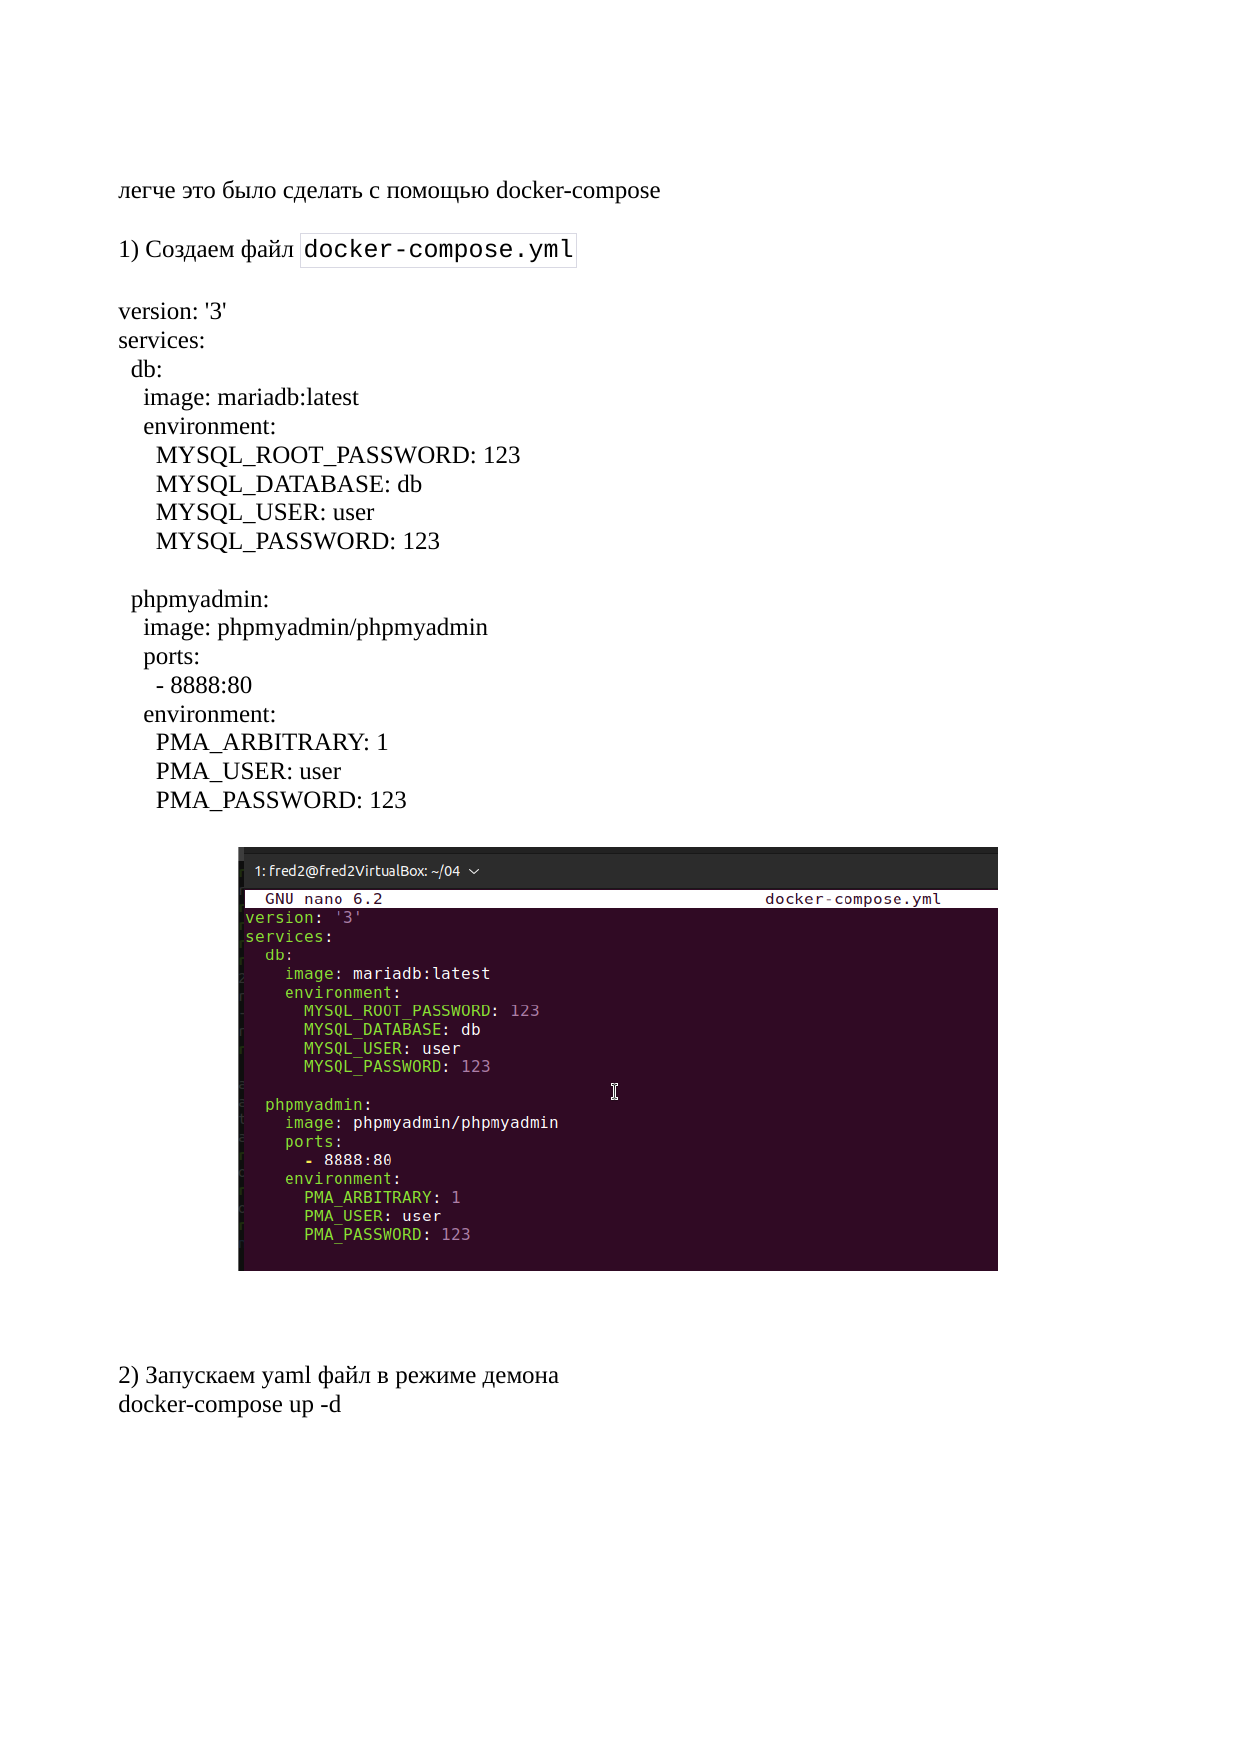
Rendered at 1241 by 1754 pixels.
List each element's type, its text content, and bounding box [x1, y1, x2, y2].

text MYSQL_ROOT_PASSWORD: 123 [118, 440, 1122, 469]
text image: mariadb:latest [118, 382, 1122, 411]
text легче это было сделать с помощью docker-compose [118, 176, 1122, 204]
text PMA_PASSWORD: 123 [118, 785, 1122, 814]
text version: '3' [118, 296, 1122, 325]
text PMA_ARBITRARY: 1 [118, 727, 1122, 756]
text 1) Создаем файл [118, 233, 300, 267]
text PMA_USER: user [118, 756, 1122, 785]
text MYSQL_DATABASE: db [118, 469, 1122, 497]
text docker-compose.yml [301, 234, 576, 267]
text ports: [118, 641, 1122, 670]
text environment: [118, 411, 1122, 440]
picture [238, 847, 998, 1271]
text MYSQL_PASSWORD: 123 [118, 526, 1122, 555]
text docker-compose up -d [118, 1389, 1122, 1417]
text phpmyadmin: [118, 584, 1122, 612]
text db: [118, 354, 1122, 382]
text image: phpmyadmin/phpmyadmin [118, 612, 1122, 641]
text 2) Запускаем yaml файл в режиме демона [118, 1360, 1122, 1389]
text - 8888:80 [118, 670, 1122, 699]
text [577, 233, 1122, 267]
text MYSQL_USER: user [118, 497, 1122, 526]
text environment: [118, 699, 1122, 727]
text services: [118, 325, 1122, 354]
